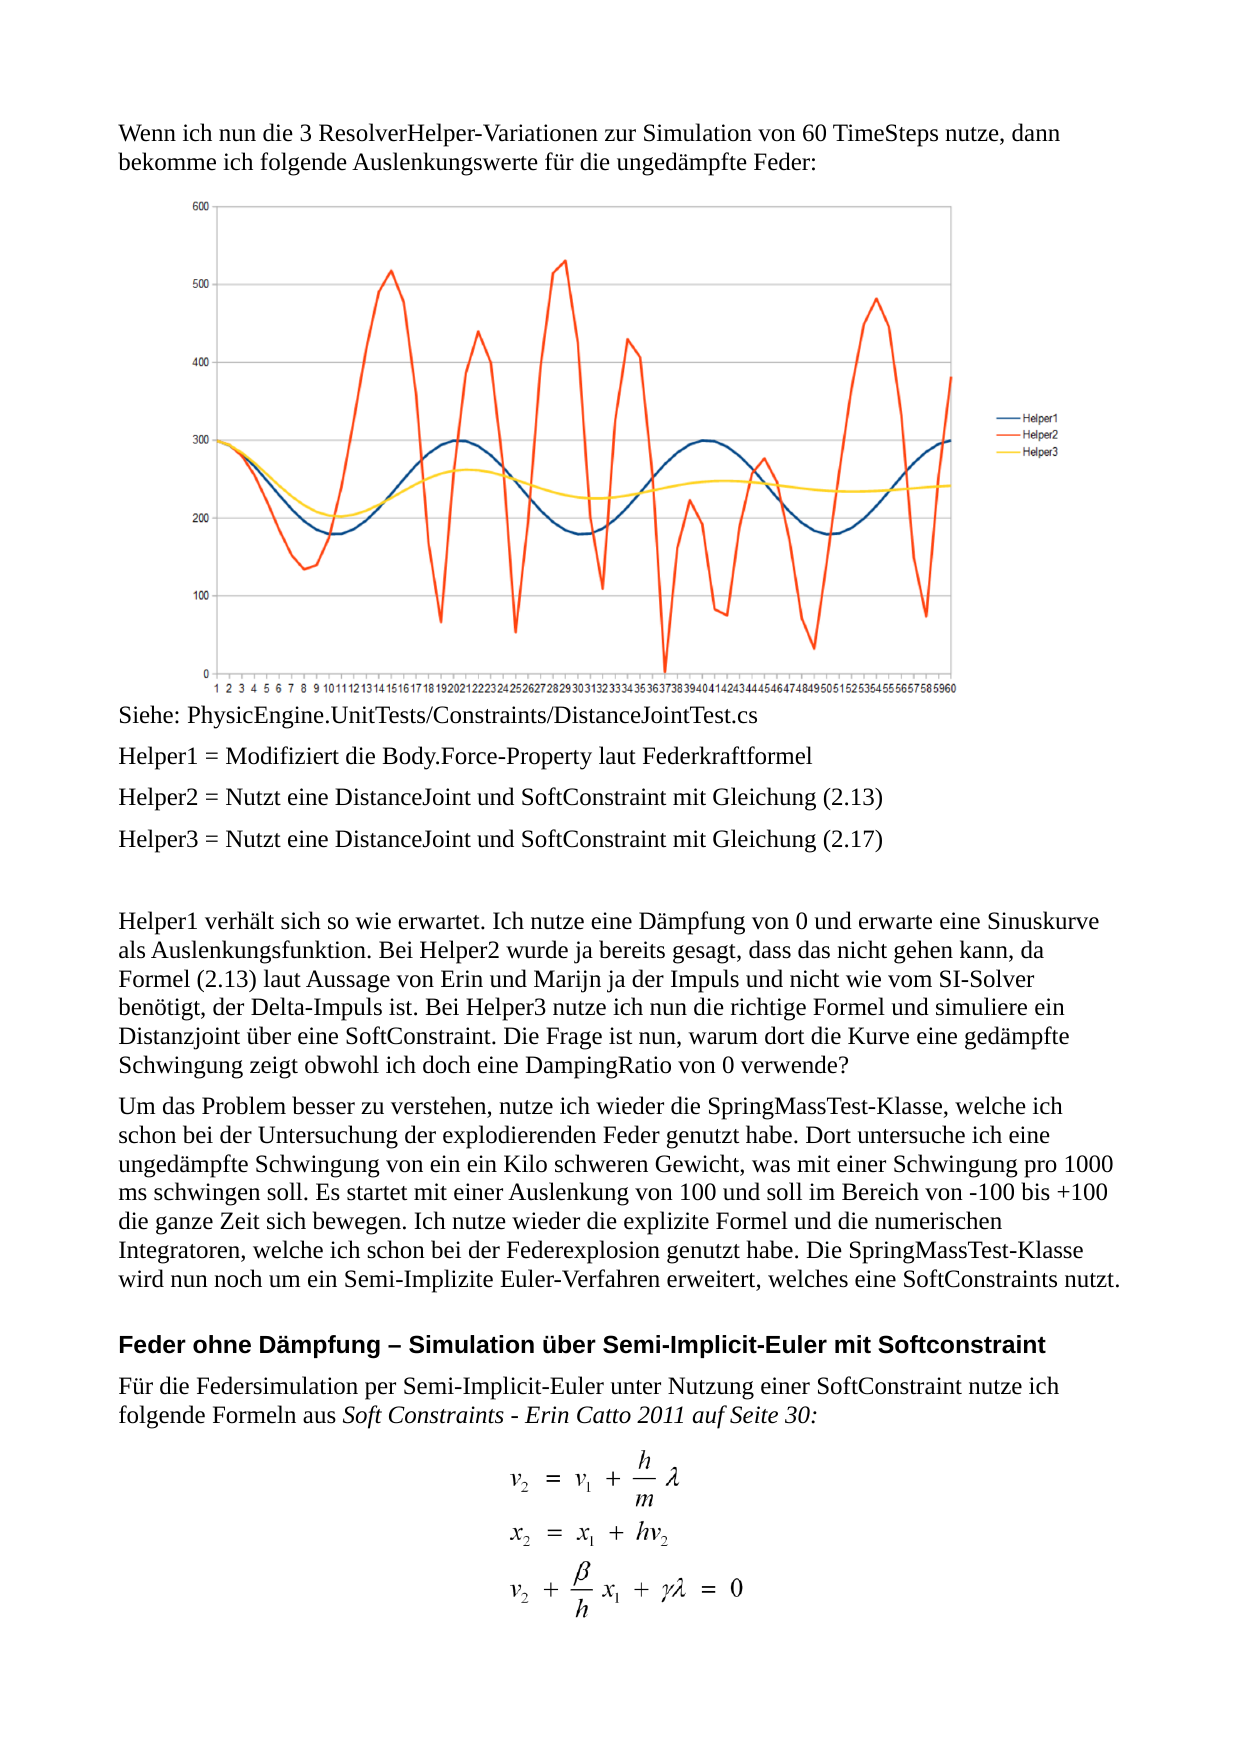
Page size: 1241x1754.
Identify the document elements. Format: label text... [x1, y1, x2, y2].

text Helper2 = Nutzt eine DistanceJoint und SoftConstraint mit Gleichung (2.13) [118, 782, 1122, 811]
text Helper1 verhält sich so wie erwartet. Ich nutze eine Dämpfung von 0 und erwarte eine Sinuskurve als Auslenkungsfunktion. Bei Helper2 wurde ja bereits gesagt, dass das nicht gehen kann, da Formel (2.13) laut Aussage von Erin und Marijn ja der Impuls und nicht wie vom SI-Solver benötigt, der Delta-Impuls ist. Bei Helper3 nutze ich nun die richtige Formel und simuliere ein Distanzjoint über eine SoftConstraint. Die Frage ist nun, warum dort die Kurve eine gedämpfte Schwingung zeigt obwohl ich doch eine DampingRatio von 0 verwende? [118, 906, 1122, 1079]
subtitle Feder ohne Dämpfung – Simulation über Semi-Implicit-Euler mit Softconstraint [118, 1330, 1122, 1358]
text Um das Problem besser zu verstehen, nutze ich wieder die SpringMassTest-Klasse, welche ich schon bei der Untersuchung der explodierenden Feder genutzt habe. Dort untersuche ich eine ungedämpfte Schwingung von ein ein Kilo schweren Gewicht, was mit einer Schwingung pro 1000 ms schwingen soll. Es startet mit einer Auslenkung von 100 und soll im Bereich von -100 bis +100 die ganze Zeit sich bewegen. Ich nutze wieder die explizite Formel und die numerischen Integratoren, welche ich schon bei der Federexplosion genutzt habe. Die SpringMassTest-Klasse wird nun noch um ein Semi-Implizite Euler-Verfahren erweitert, welches eine SoftConstraints nutzt. [118, 1091, 1122, 1292]
text Für die Federsimulation per Semi-Implicit-Euler unter Nutzung einer SoftConstraint nutze ich folgende Formeln aus Soft Constraints - Erin Catto 2011 auf Seite 30: [118, 1371, 1122, 1428]
text Siehe: PhysicEngine.UnitTests/Constraints/DistanceJointTest.cs [118, 188, 1122, 729]
picture [177, 188, 1064, 700]
text Helper3 = Nutzt eine DistanceJoint und SoftConstraint mit Gleichung (2.17) [118, 824, 1122, 852]
picture [492, 1441, 749, 1624]
text Helper1 = Modifiziert die Body.Force-Property laut Federkraftformel [118, 741, 1122, 770]
text Wenn ich nun die 3 ResolverHelper-Variationen zur Simulation von 60 TimeSteps nutze, dann bekomme ich folgende Auslenkungswerte für die ungedämpfte Feder: [118, 118, 1122, 176]
